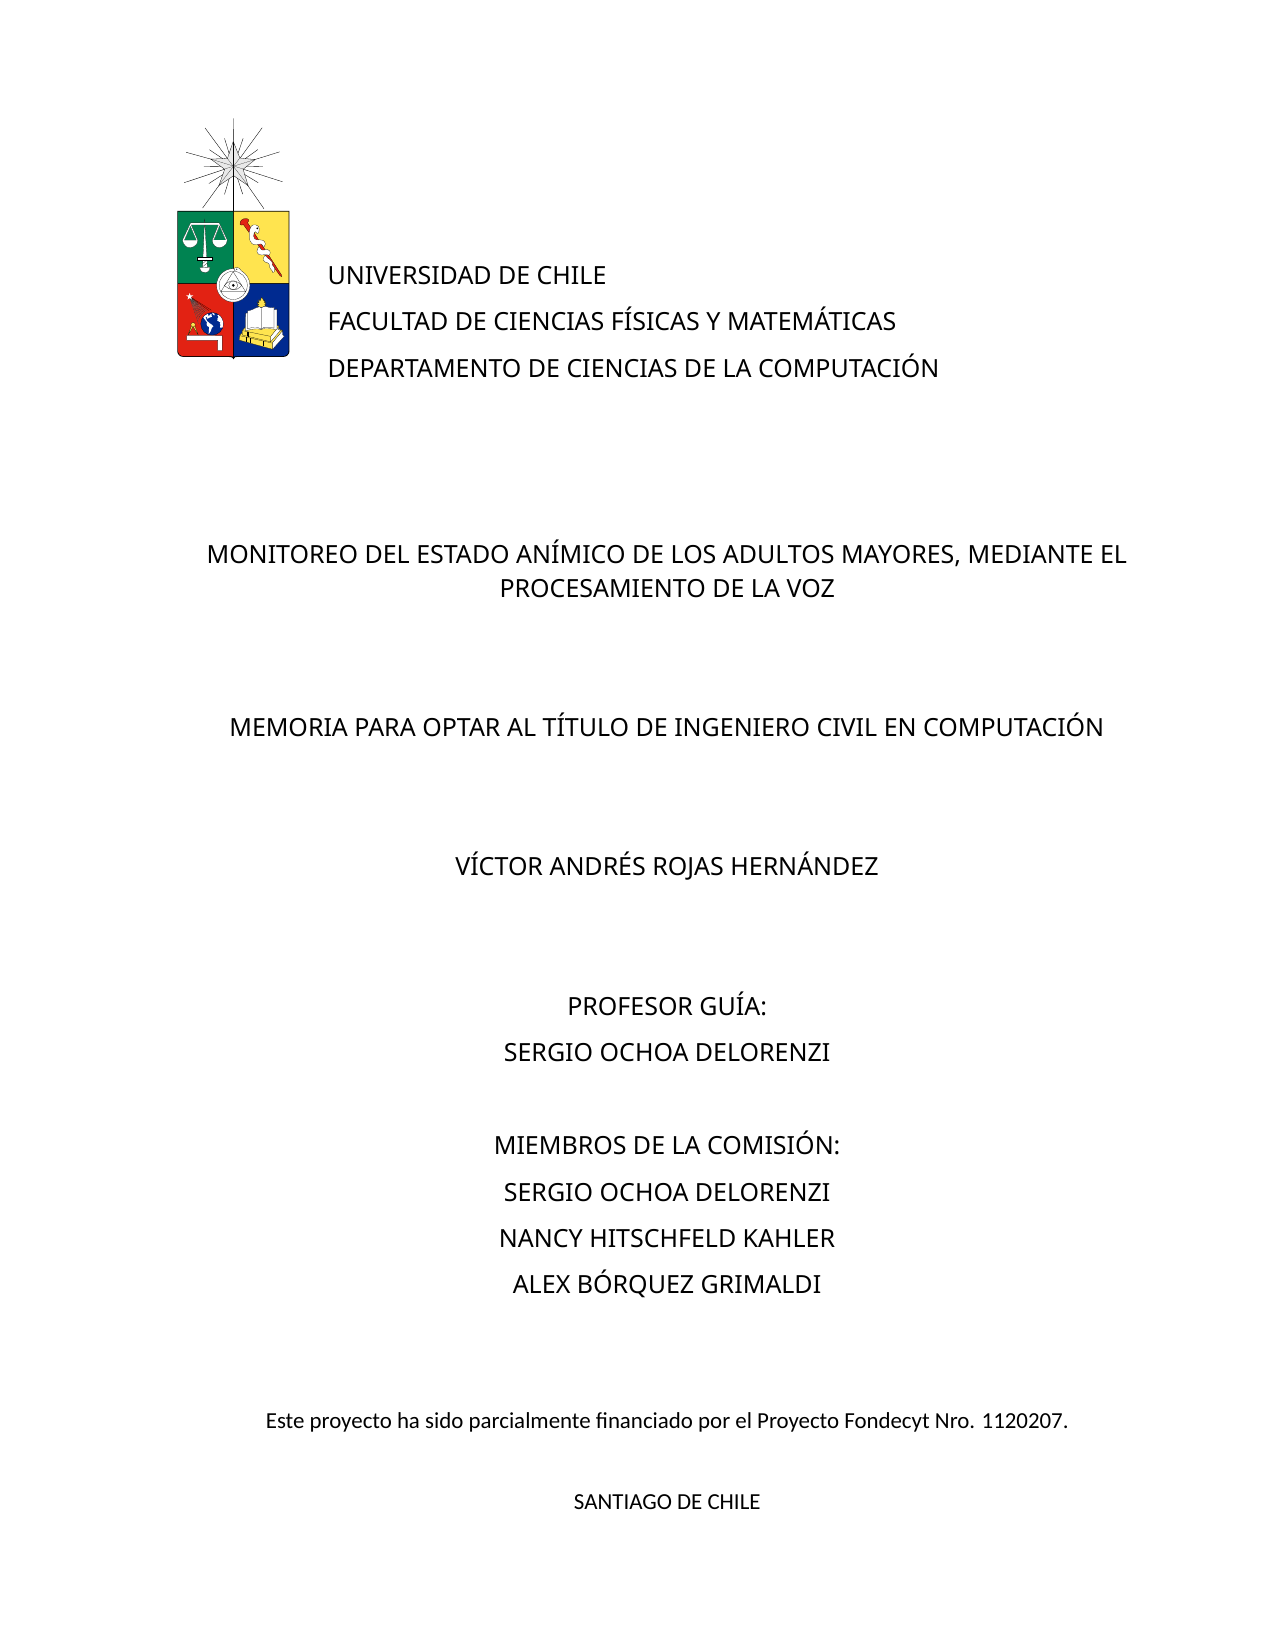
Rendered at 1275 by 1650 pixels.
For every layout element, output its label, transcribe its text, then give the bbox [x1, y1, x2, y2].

text ALEX BÓRQUEZ GRIMALDI [177, 1267, 1157, 1301]
text DEPARTAMENTO DE CIENCIAS DE LA COMPUTACIÓN [177, 350, 1157, 384]
text SANTIAGO DE CHILE [177, 1487, 1157, 1515]
text NANCY HITSCHFELD KAHLER [177, 1221, 1157, 1255]
text SERGIO OCHOA DELORENZI [177, 1174, 1157, 1208]
text VÍCTOR ANDRÉS ROJAS HERNÁNDEZ [177, 849, 1157, 883]
text PROFESOR GUÍA: [177, 988, 1157, 1022]
text MONITOREO DEL ESTADO ANÍMICO DE LOS ADULTOS MAYORES, MEDIANTE EL PROCESAMIENTO DE LA VOZ [177, 536, 1157, 604]
text Este proyecto ha sido parcialmente financiado por el Proyecto Fondecyt Nro. 1120207. [177, 1407, 1157, 1434]
text UNIVERSIDAD DE CHILE [290, 257, 1157, 292]
text MEMORIA PARA OPTAR AL TÍTULO DE INGENIERO CIVIL EN COMPUTACIÓN [177, 710, 1157, 744]
text MIEMBROS DE LA COMISIÓN: [177, 1128, 1157, 1162]
text FACULTAD DE CIENCIAS FÍSICAS Y MATEMÁTICAS [290, 304, 1157, 338]
text SERGIO OCHOA DELORENZI [177, 1035, 1157, 1069]
